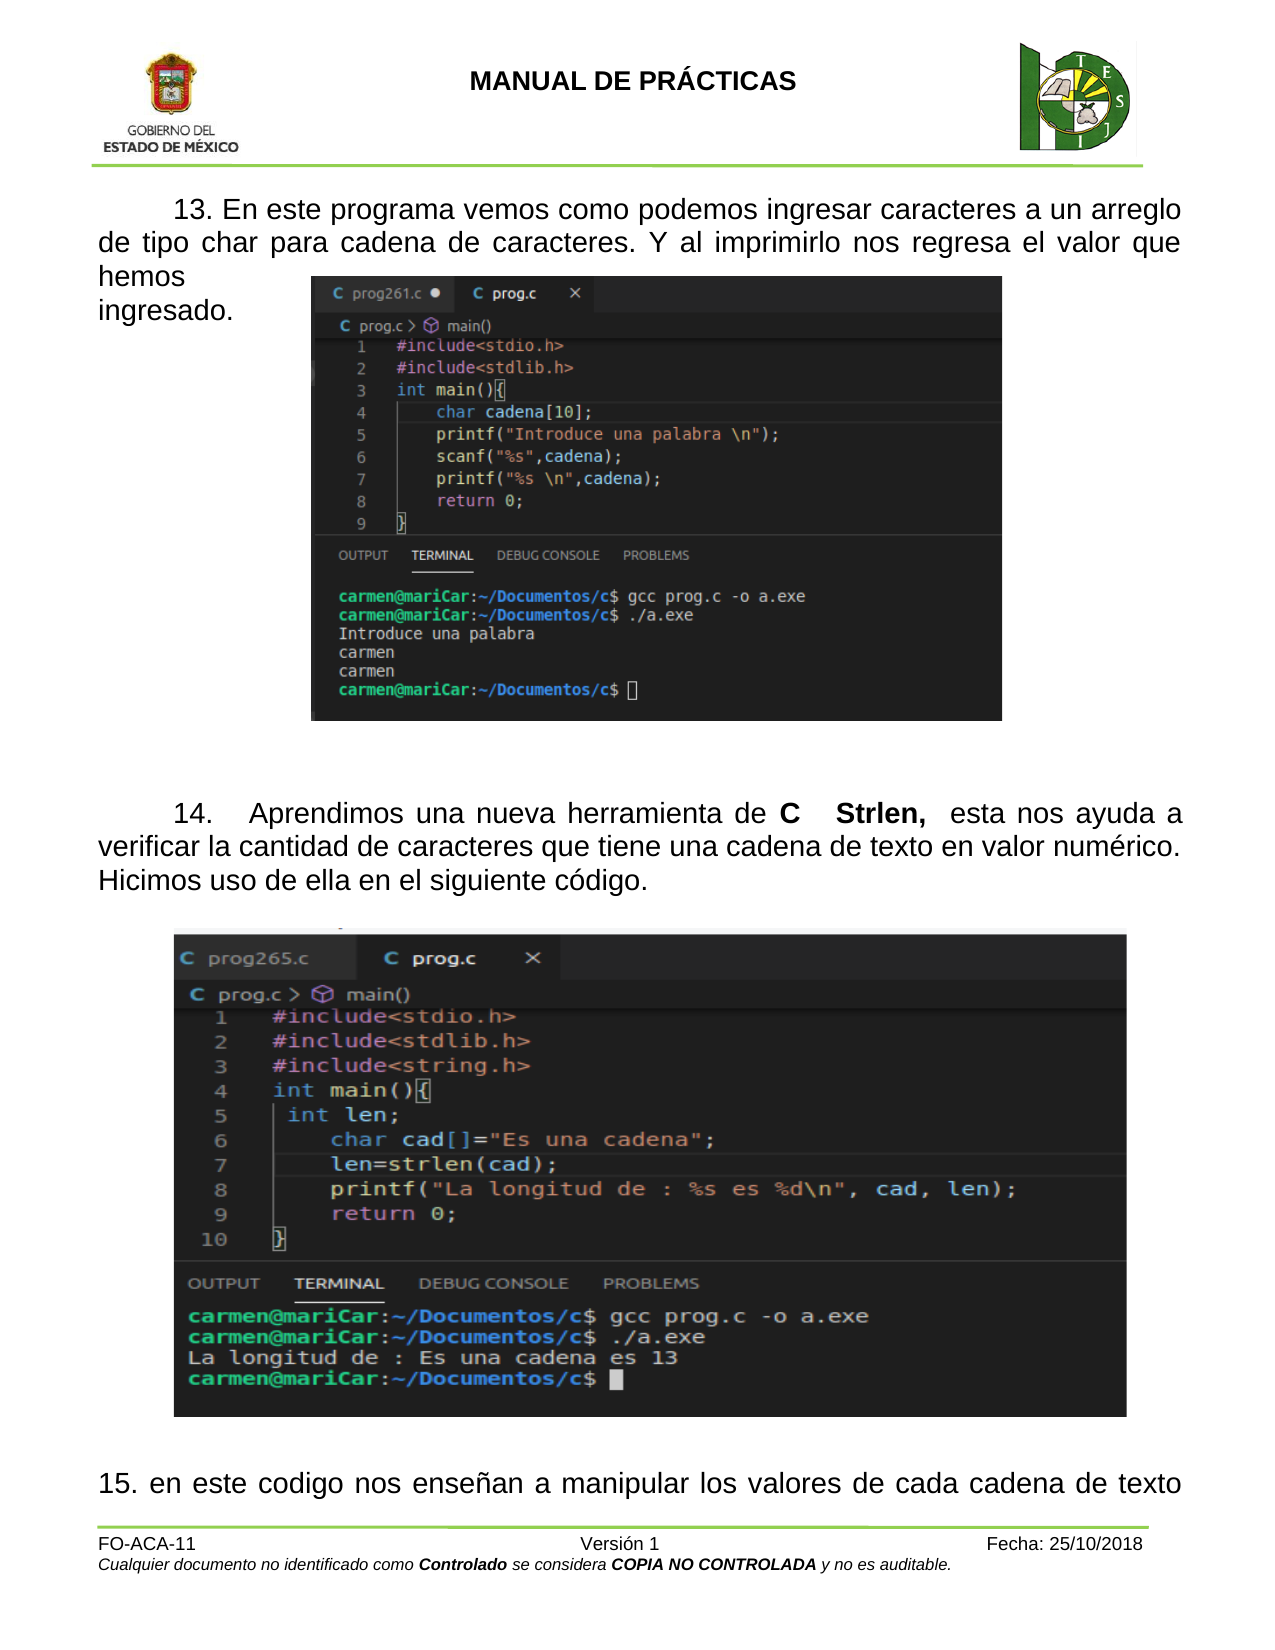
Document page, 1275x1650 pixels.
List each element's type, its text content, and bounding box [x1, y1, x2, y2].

picture [311, 276, 1003, 721]
text 14. Aprendimos una nueva herramienta de C Strlen, esta nos ayuda a verificar la cantidad de caracteres que tiene una cadena de texto en valor numérico. [98, 796, 1183, 863]
text 15. en este codigo nos enseñan a manipular los valores de cada cadena de texto [98, 1467, 1183, 1500]
picture [173, 928, 1127, 1417]
picture [1018, 41, 1137, 157]
picture [95, 42, 241, 161]
text Hicimos uso de ella en el siguiente código. [98, 863, 1183, 896]
text 13. En este programa vemos como podemos ingresar caracteres a un arreglo de tipo char para cadena de caracteres. Y al imprimirlo nos regresa el valor que hemos ingresado. [98, 192, 1183, 326]
